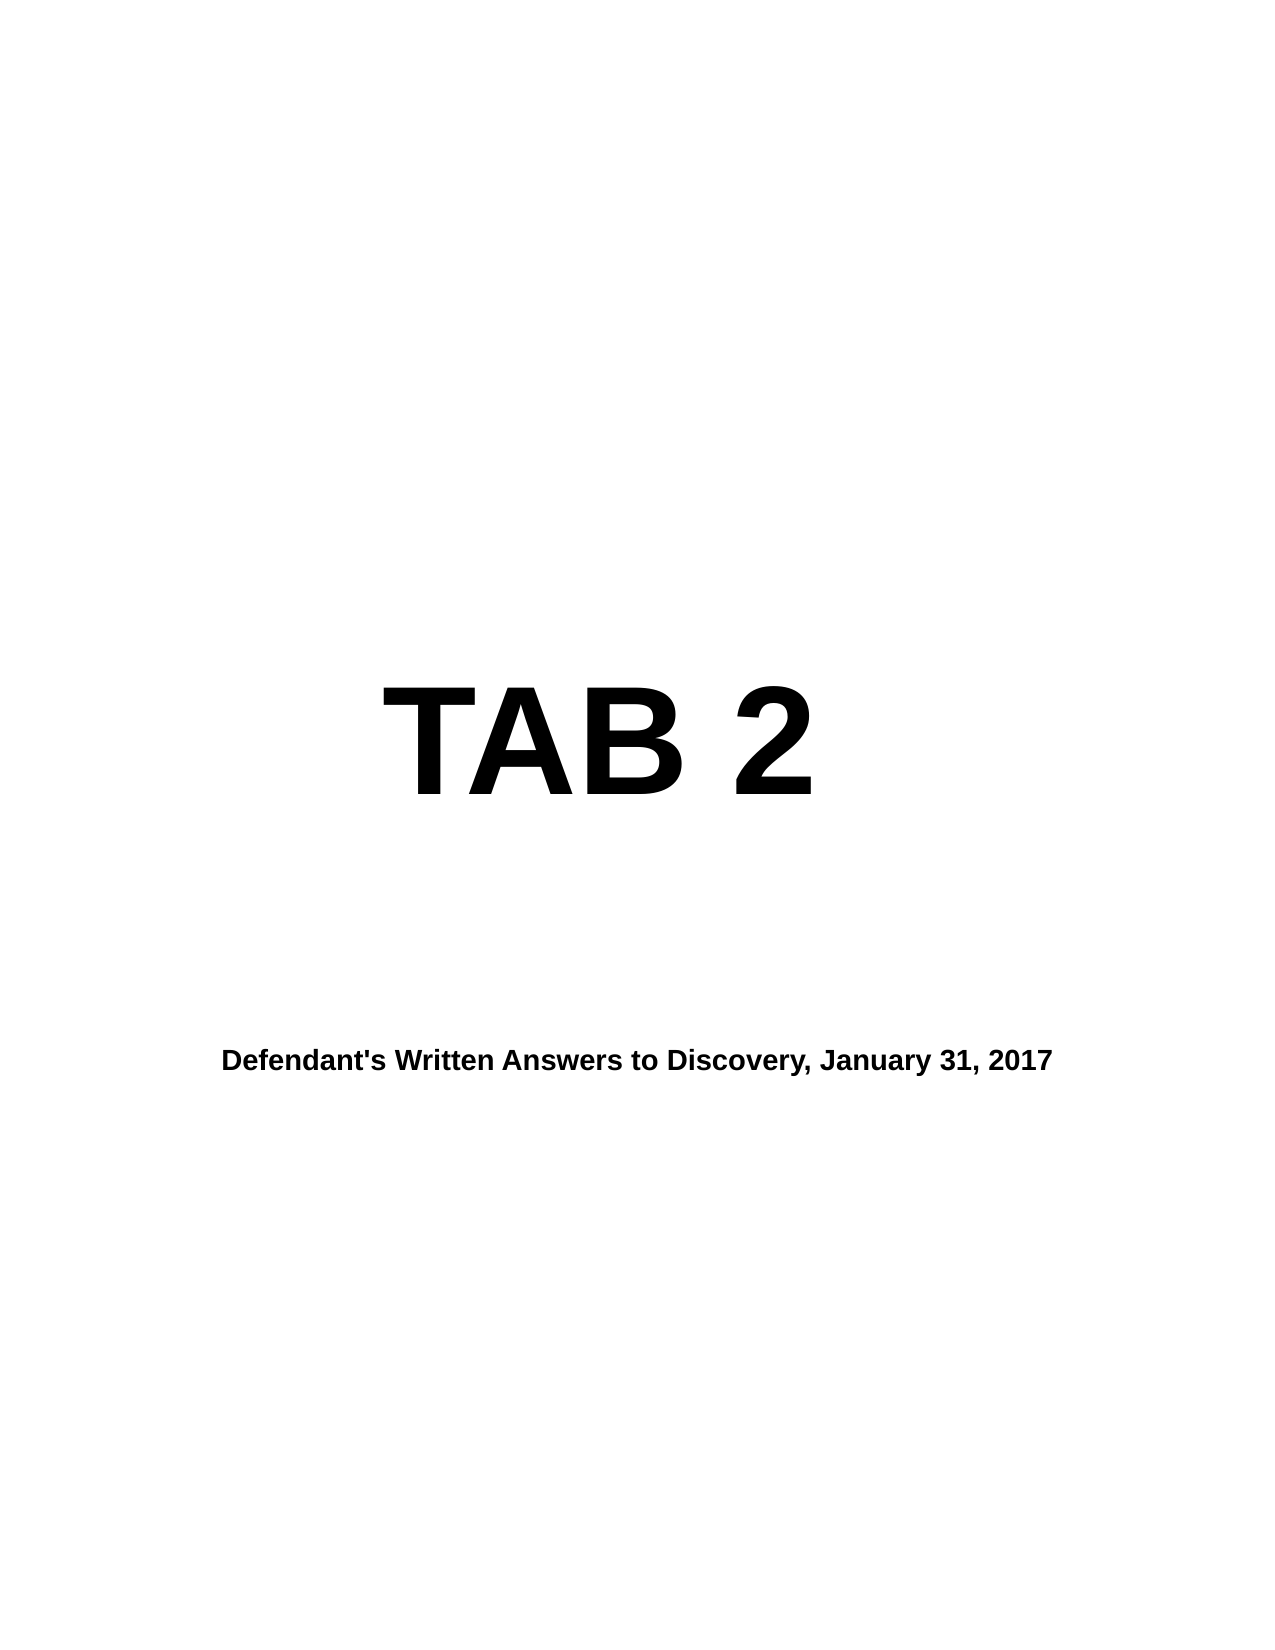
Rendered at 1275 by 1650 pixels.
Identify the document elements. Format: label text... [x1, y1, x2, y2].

subtitle Defendant's Written Answers to Discovery, January 31, 2017 [118, 1043, 1157, 1076]
